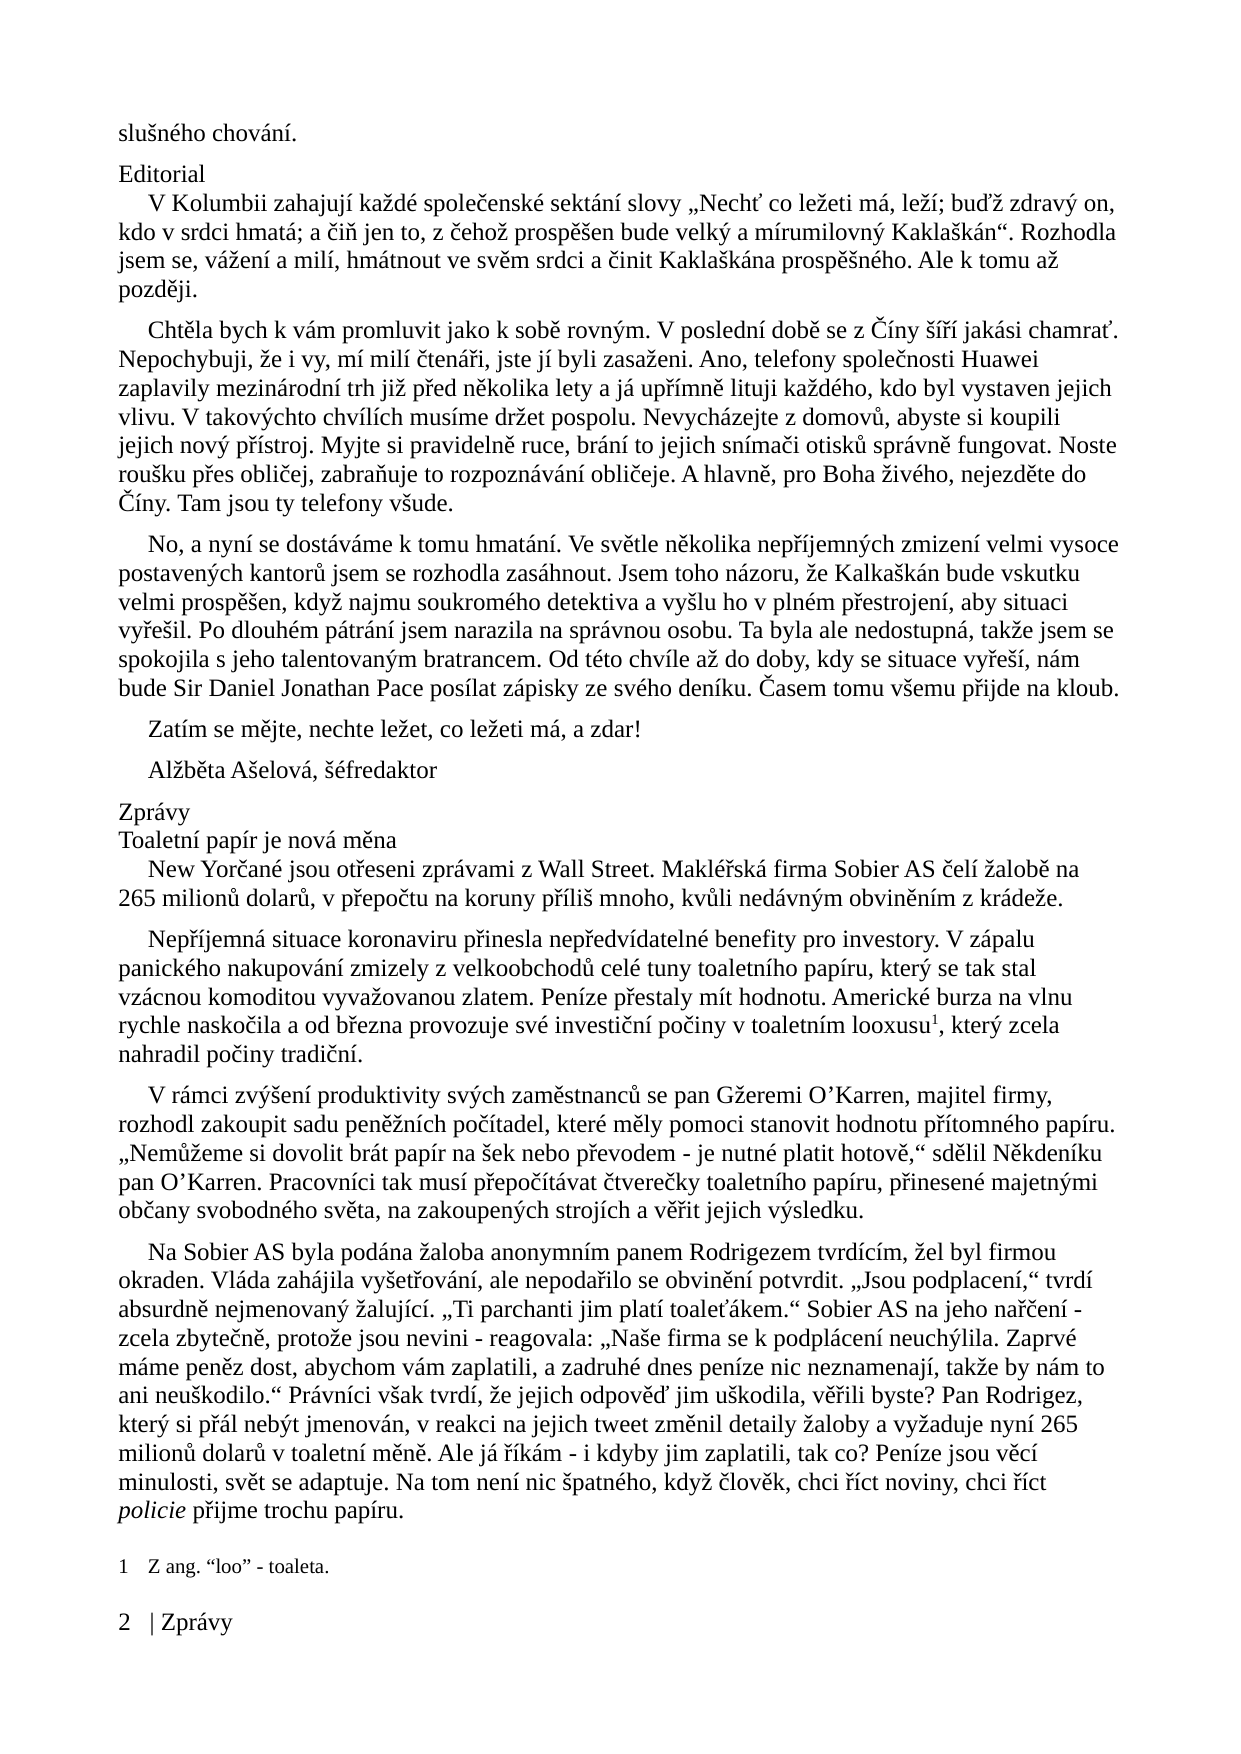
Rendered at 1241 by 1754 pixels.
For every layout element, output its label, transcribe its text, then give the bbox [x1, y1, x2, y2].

subtitle Toaletní papír je nová měna [118, 826, 1122, 854]
text New Yorčané jsou otřeseni zprávami z Wall Street. Makléřská firma Sobier AS čelí žalobě na 265 milionů dolarů, v přepočtu na koruny příliš mnoho, kvůli nedávným obviněním z krádeže. [118, 854, 1122, 912]
text slušného chování. [118, 118, 1122, 147]
text No, a nyní se dostáváme k tomu hmatání. Ve světle několika nepříjemných zmizení velmi vysoce postavených kantorů jsem se rozhodla zasáhnout. Jsem toho názoru, že Kalkaškán bude vskutku velmi prospěšen, když najmu soukromého detektiva a vyšlu ho v plném přestrojení, aby situaci vyřešil. Po dlouhém pátrání jsem narazila na správnou osobu. Ta byla ale nedostupná, takže jsem se spokojila s jeho talentovaným bratrancem. Od této chvíle až do doby, kdy se situace vyřeší, nám bude Sir Daniel Jonathan Pace posílat zápisky ze svého deníku. Časem tomu všemu přijde na kloub. [118, 529, 1122, 702]
text Na Sobier AS byla podána žaloba anonymním panem Rodrigezem tvrdícím, žel byl firmou okraden. Vláda zahájila vyšetřování, ale nepodařilo se obvinění potvrdit. „Jsou podplacení,“ tvrdí absurdně nejmenovaný žalující. „Ti parchanti jim platí toaleťákem.“ Sobier AS na jeho nařčení - zcela zbytečně, protože jsou nevini - reagovala: „Naše firma se k podplácení neuchýlila. Zaprvé máme peněz dost, abychom vám zaplatili, a zadruhé dnes peníze nic neznamenají, takže by nám to ani neuškodilo.“ Právníci však tvrdí, že jejich odpověď jim uškodila, věřili byste? Pan Rodrigez, který si přál nebýt jmenován, v reakci na jejich tweet změnil detaily žaloby a vyžaduje nyní 265 milionů dolarů v toaletní měně. Ale já říkám - i kdyby jim zaplatili, tak co? Peníze jsou věcí minulosti, svět se adaptuje. Na tom není nic špatného, když člověk, chci říct noviny, chci říct policie přijme trochu papíru. [118, 1237, 1122, 1524]
text Chtěla bych k vám promluvit jako k sobě rovným. V poslední době se z Číny šíří jakási chamrať. Nepochybuji, že i vy, mí milí čtenáři, jste jí byli zasaženi. Ano, telefony společnosti Huawei zaplavily mezinárodní trh již před několika lety a já upřímně lituji každého, kdo byl vystaven jejich vlivu. V takovýchto chvílích musíme držet pospolu. Nevycházejte z domovů, abyste si koupili jejich nový přístroj. Myjte si pravidelně ruce, brání to jejich snímači otisků správně fungovat. Noste roušku přes obličej, zabraňuje to rozpoznávání obličeje. A hlavně, pro Boha živého, nejezděte do Číny. Tam jsou ty telefony všude. [118, 316, 1122, 517]
text Alžběta Ašelová, šéfredaktor [118, 756, 1122, 784]
text Zatím se mějte, nechte ležet, co ležeti má, a zdar! [118, 714, 1122, 743]
text V Kolumbii zahajují každé společenské sektání slovy „Nechť co ležeti má, leží; buďž zdravý on, kdo v srdci hmatá; a čiň jen to, z čehož prospěšen bude velký a mírumilovný Kaklaškán“. Rozhodla jsem se, vážení a milí, hmátnout ve svěm srdci a činit Kaklaškána prospěšného. Ale k tomu až později. [118, 188, 1122, 303]
subtitle Editorial [118, 159, 1122, 188]
subtitle Zprávy [118, 797, 1122, 826]
text Z ang. “loo” - toaleta. [118, 1553, 1122, 1578]
text V rámci zvýšení produktivity svých zaměstnanců se pan Gžeremi O’Karren, majitel firmy, rozhodl zakoupit sadu peněžních počítadel, které měly pomoci stanovit hodnotu přítomného papíru. „Nemůžeme si dovolit brát papír na šek nebo převodem - je nutné platit hotově,“ sdělil Někdeníku pan O’Karren. Pracovníci tak musí přepočítávat čtverečky toaletního papíru, přinesené majetnými občany svobodného světa, na zakoupených strojích a věřit jejich výsledku. [118, 1081, 1122, 1224]
text Nepříjemná situace koronaviru přinesla nepředvídatelné benefity pro investory. V zápalu panického nakupování zmizely z velkoobchodů celé tuny toaletního papíru, který se tak stal vzácnou komoditou vyvažovanou zlatem. Peníze přestaly mít hodnotu. Americké burza na vlnu rychle naskočila a od března provozuje své investiční počiny v toaletním looxusu, který zcela nahradil počiny tradiční. [118, 924, 1122, 1068]
